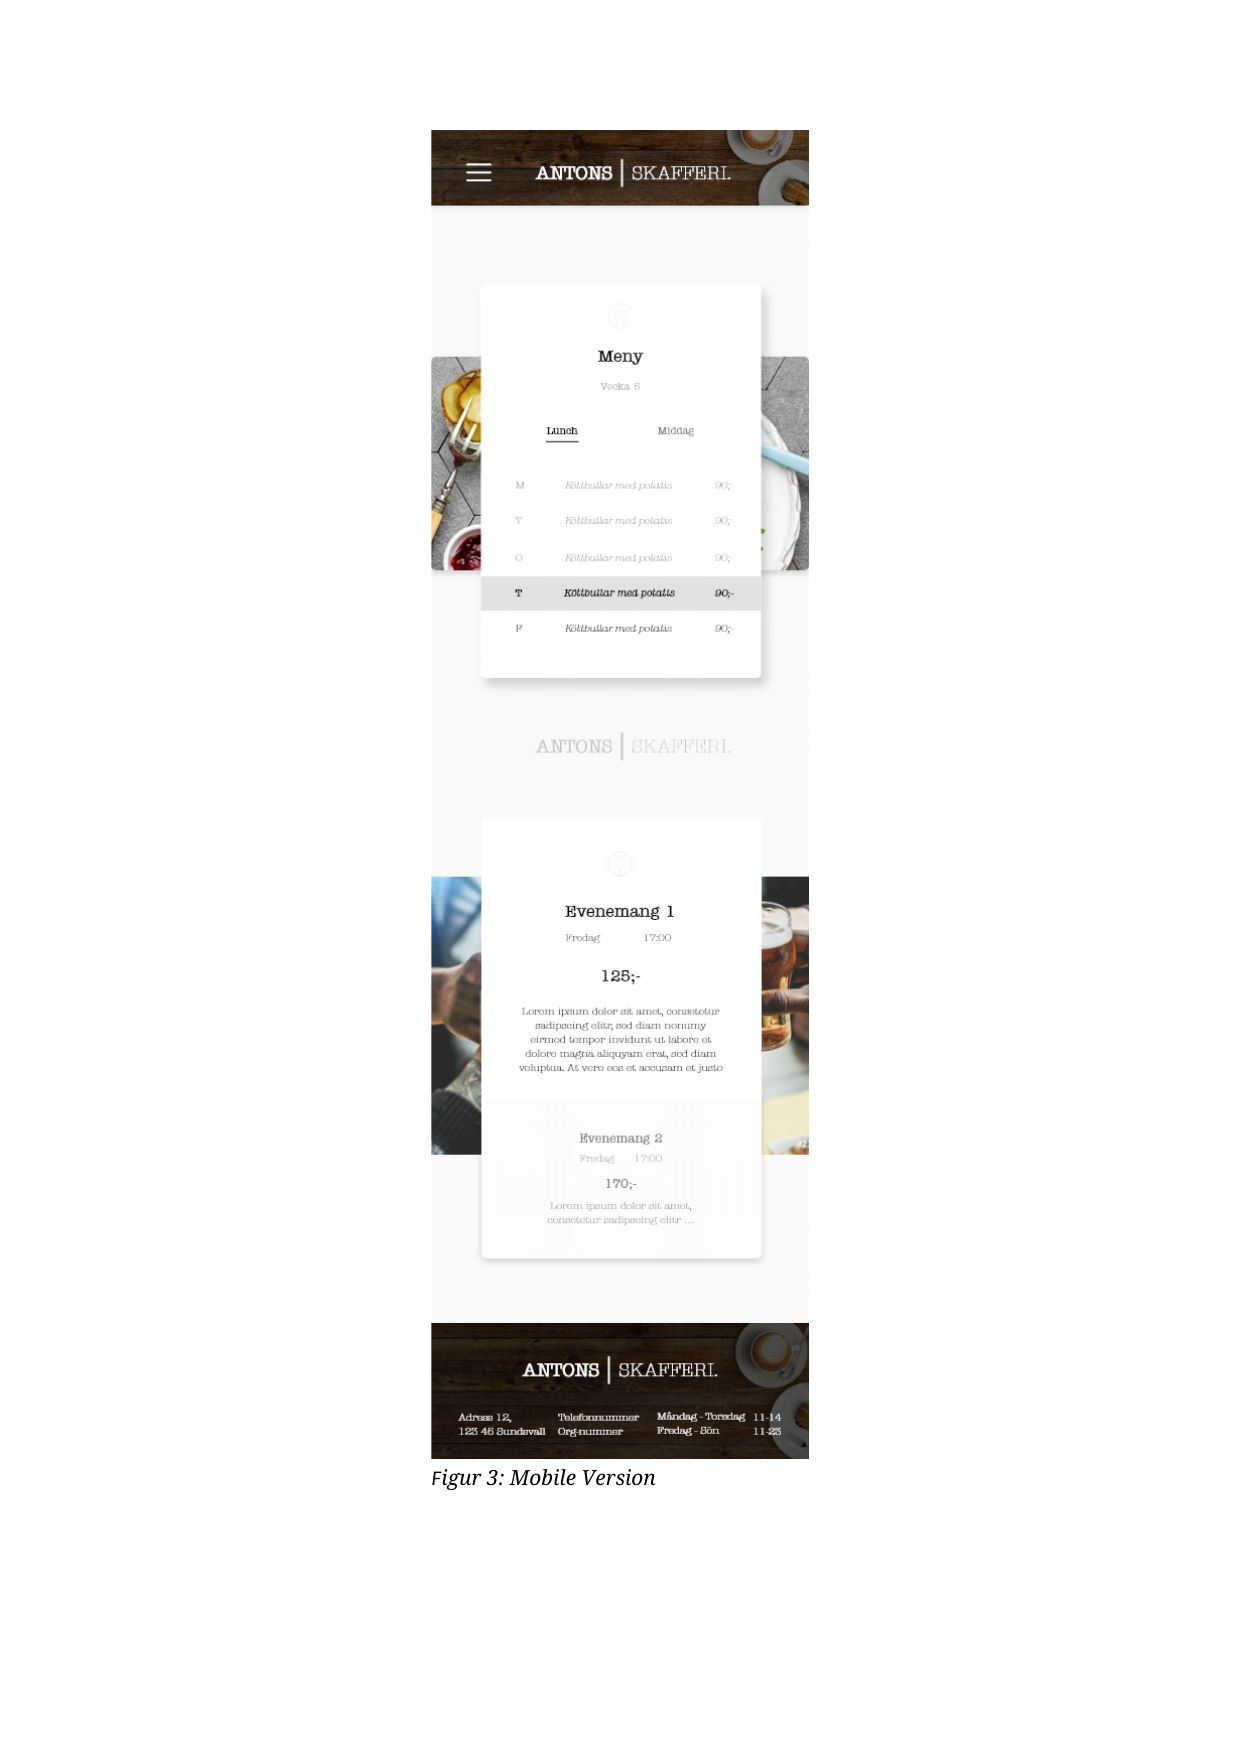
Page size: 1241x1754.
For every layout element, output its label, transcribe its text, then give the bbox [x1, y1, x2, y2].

text Figur 3: Mobile Version [431, 1459, 809, 1492]
